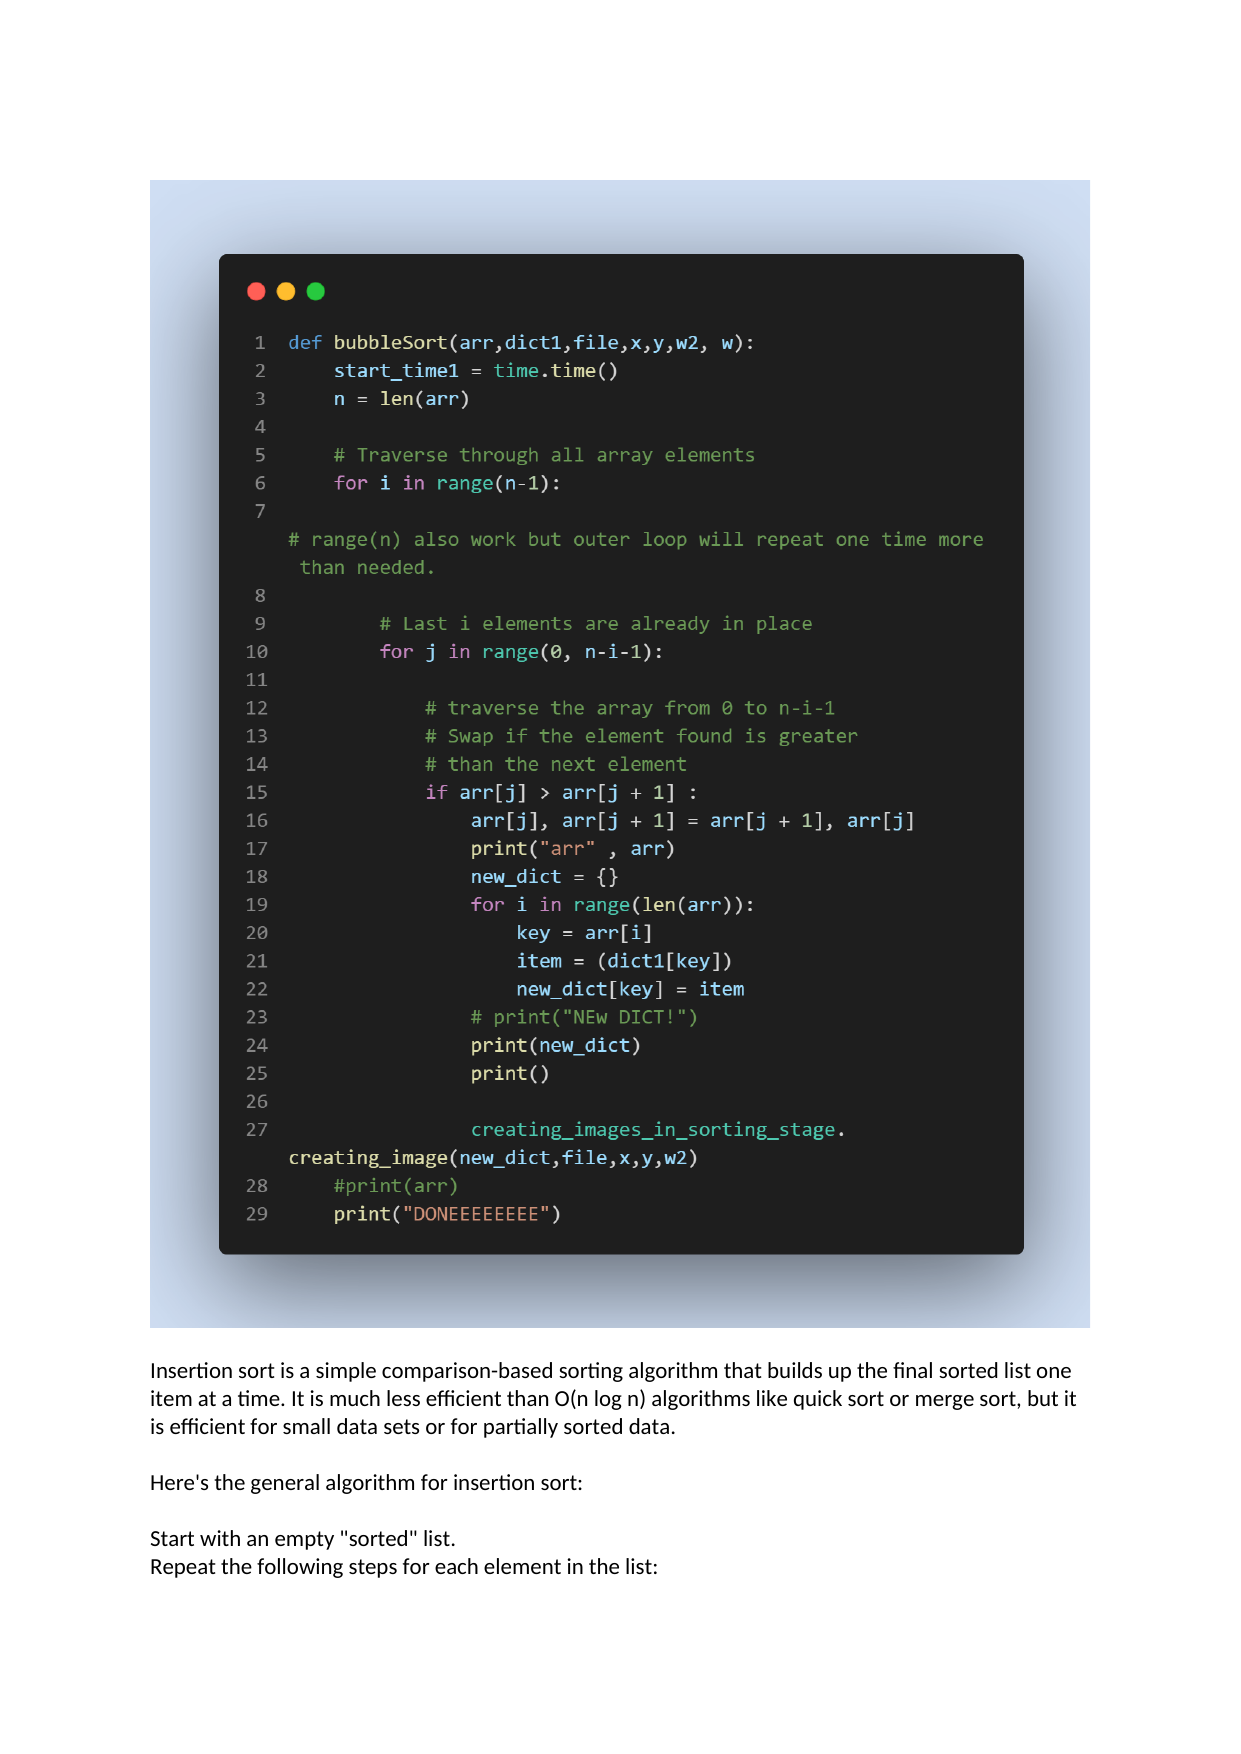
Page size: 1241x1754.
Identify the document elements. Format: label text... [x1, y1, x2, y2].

text Repeat the following steps for each element in the list: [150, 1552, 1090, 1580]
text Insertion sort is a simple comparison-based sorting algorithm that builds up the final sorted list one item at a time. It is much less efficient than O(n log n) algorithms like quick sort or merge sort, but it is efficient for small data sets or for partially sorted data. [150, 1356, 1090, 1440]
text Here's the general algorithm for insertion sort: [150, 1468, 1090, 1496]
text Start with an empty "sorted" list. [150, 1524, 1090, 1552]
